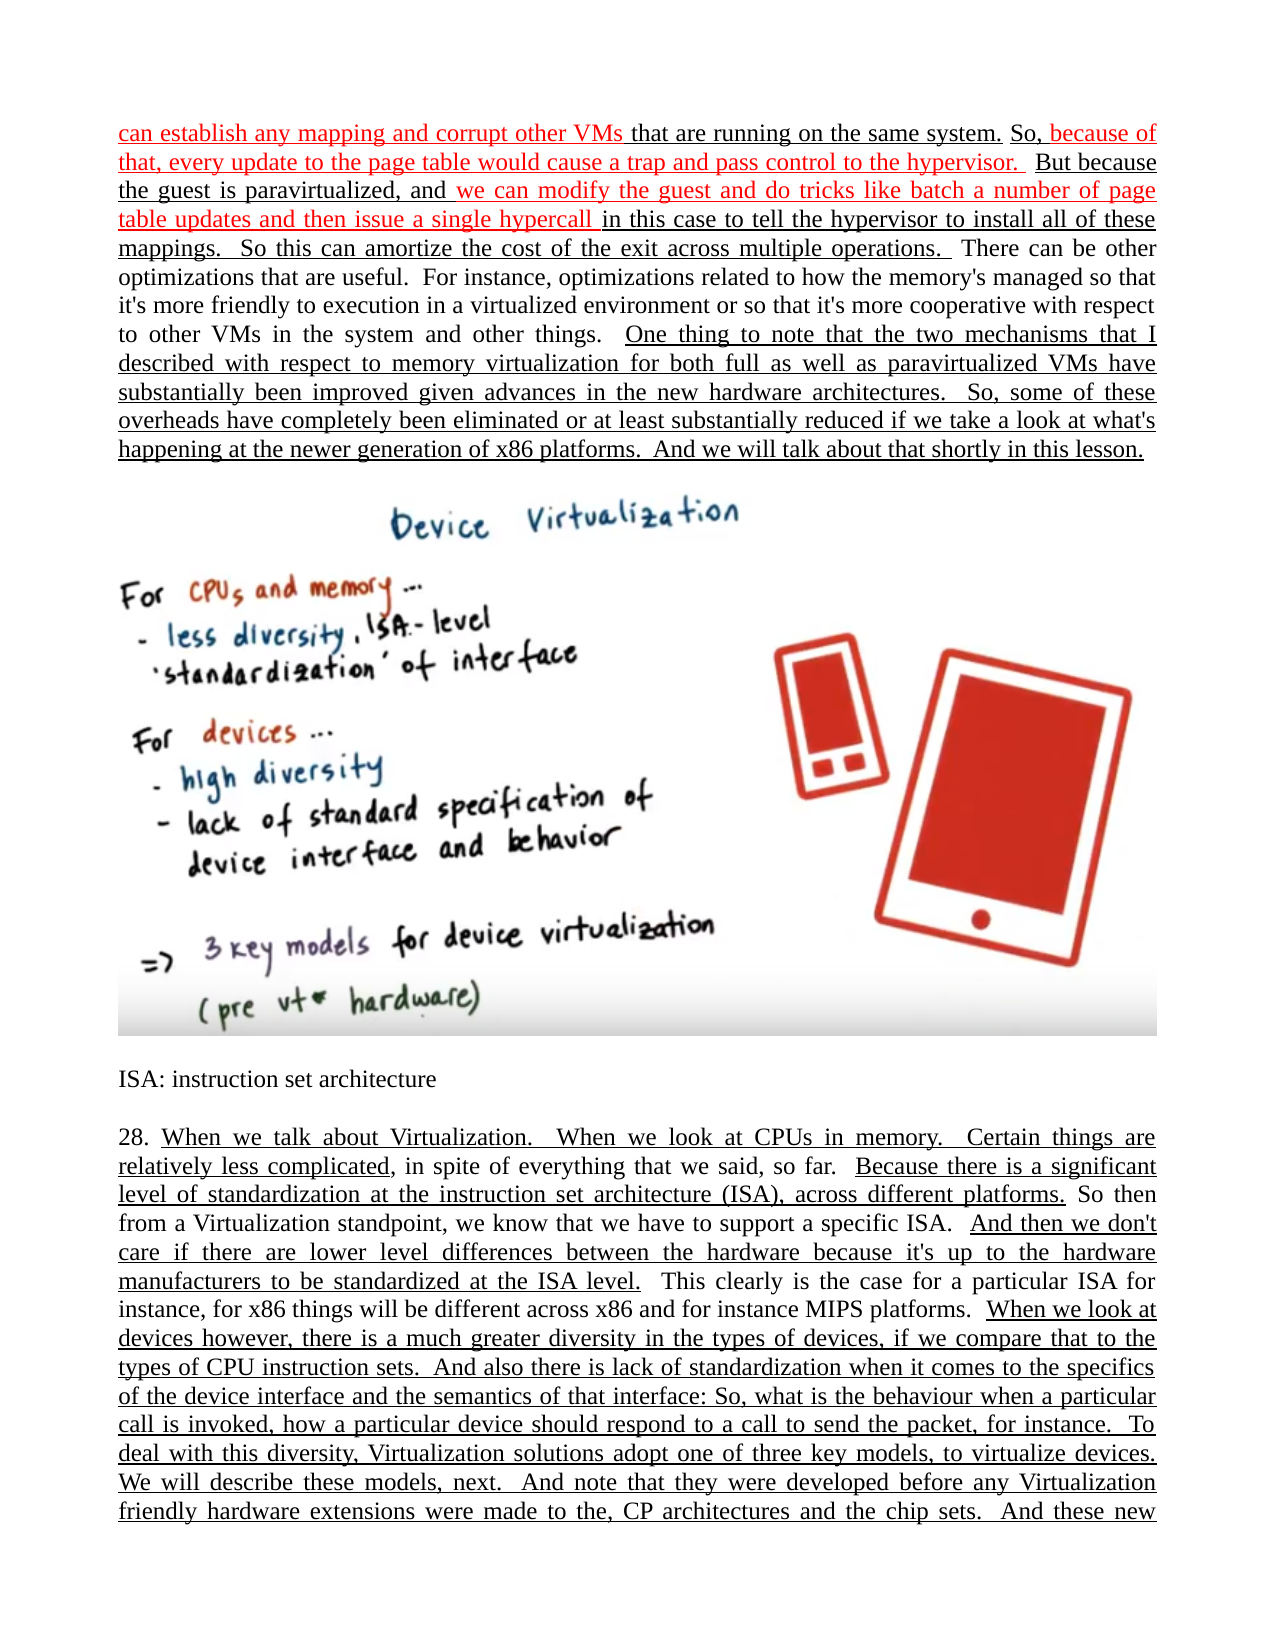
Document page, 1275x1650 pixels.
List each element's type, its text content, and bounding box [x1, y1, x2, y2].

picture [118, 491, 1157, 1036]
text manufacturers to be standardized at the ISA level. This clearly is the case for a particular ISA for instance, for x86 things will be different across x86 and for instance MIPS platforms. When we look at devices however, there is a much greater diversity in the types of devices, if we compare that to the [118, 1263, 1157, 1348]
text friendly hardware extensions were made to the, CP architectures and the chip sets. And these new [118, 1493, 1157, 1521]
text substantially been improved given advances in the new hardware architectures. So, some of these [118, 374, 1157, 402]
text overheads have completely been eliminated or at least substantially reduced if we take a look at what's happening at the newer generation of x86 platforms. And we will talk about that shortly in this lesson. [118, 403, 1157, 463]
text We will describe these models, next. And note that they were developed before any Virtualization [118, 1465, 1157, 1492]
text call is invoked, how a particular device should respond to a call to send the packet, for instance. To deal with this diversity, Virtualization solutions adopt one of three key models, to virtualize devices. [118, 1407, 1157, 1463]
text ISA: instruction set architecture [118, 1064, 1157, 1093]
text table updates and then issue a single hypercall in this case to tell the hypervisor to install all of these mappings. So this can amortize the cost of the exit across multiple operations. There can be other optimizations that are useful. For instance, optimizations related to how the memory's managed so that it's more friendly to execution in a virtualized environment or so that it's more cooperative with respect to other VMs in the system and other things. One thing to note that the two mechanisms that I described with respect to memory virtualization for both full as well as paravirtualized VMs have [118, 202, 1157, 373]
text 28. When we talk about Virtualization. When we look at CPUs in memory. Certain things are relatively less complicated, in spite of everything that we said, so far. Because there is a significant level of standardization at the instruction set architecture (ISA), across different platforms. So then from a Virtualization standpoint, we know that we have to support a specific ISA. And then we don't care if there are lower level differences between the hardware because it's up to the hardware [118, 1122, 1157, 1262]
text can establish any mapping and corrupt other VMs that are running on the same system. So, because of that, every update to the page table would cause a trap and pass control to the hypervisor. But because the guest is paravirtualized, and we can modify the guest and do tricks like batch a number of page [118, 118, 1157, 201]
text types of CPU instruction sets. And also there is lack of standardization when it comes to the specifics of the device interface and the semantics of that interface: So, what is the behaviour when a particular [118, 1350, 1157, 1406]
